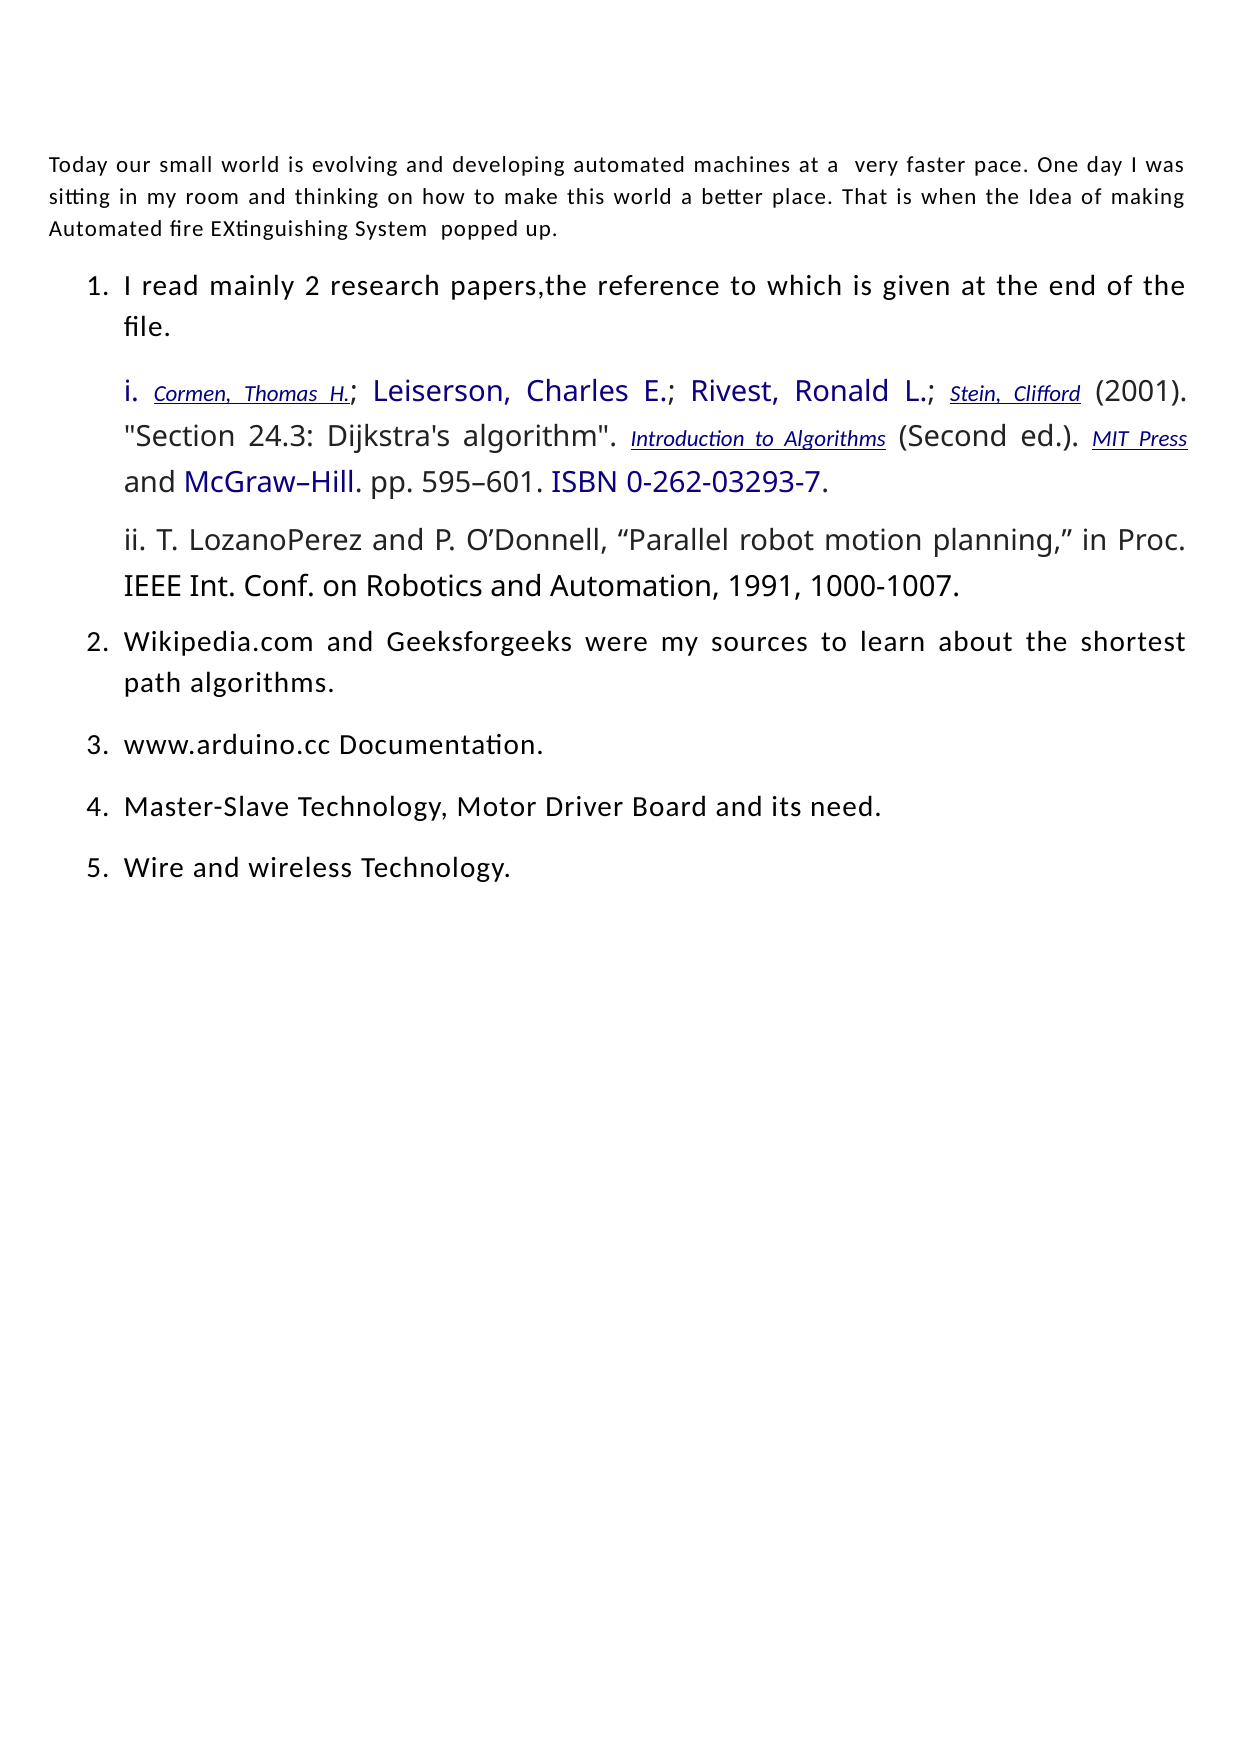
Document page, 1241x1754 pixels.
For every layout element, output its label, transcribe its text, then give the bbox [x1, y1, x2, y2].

list Wikipedia.com and Geeksforgeeks were my sources to learn about the shortest path algorithms. [86, 623, 1187, 700]
list www.arduino.cc Documentation. [86, 726, 1187, 762]
list Wire and wireless Technology. [86, 849, 1187, 885]
list i. Cormen, Thomas H.; Leiserson, Charles E.; Rivest, Ronald L.; Stein, Clifford (2001). "Section 24.3: Dijkstra's algorithm". Introduction to Algorithms (Second ed.). MIT Press and McGraw–Hill. pp. 595–601. ISBN 0-262-03293-7. [86, 370, 1187, 501]
list Master-Slave Technology, Motor Driver Board and its need. [86, 788, 1187, 823]
text Today our small world is evolving and developing automated machines at a very faster pace. One day I was sitting in my room and thinking on how to make this world a better place. That is when the Idea of making Automated fire EXtinguishing System popped up. [48, 150, 1187, 242]
list ii. T. LozanoPerez and P. O’Donnell, “Parallel robot motion planning,” in Proc. IEEE Int. Conf. on Robotics and Automation, 1991, 1000-1007. [86, 519, 1187, 605]
list I read mainly 2 research papers,the reference to which is given at the end of the file. [86, 267, 1187, 344]
